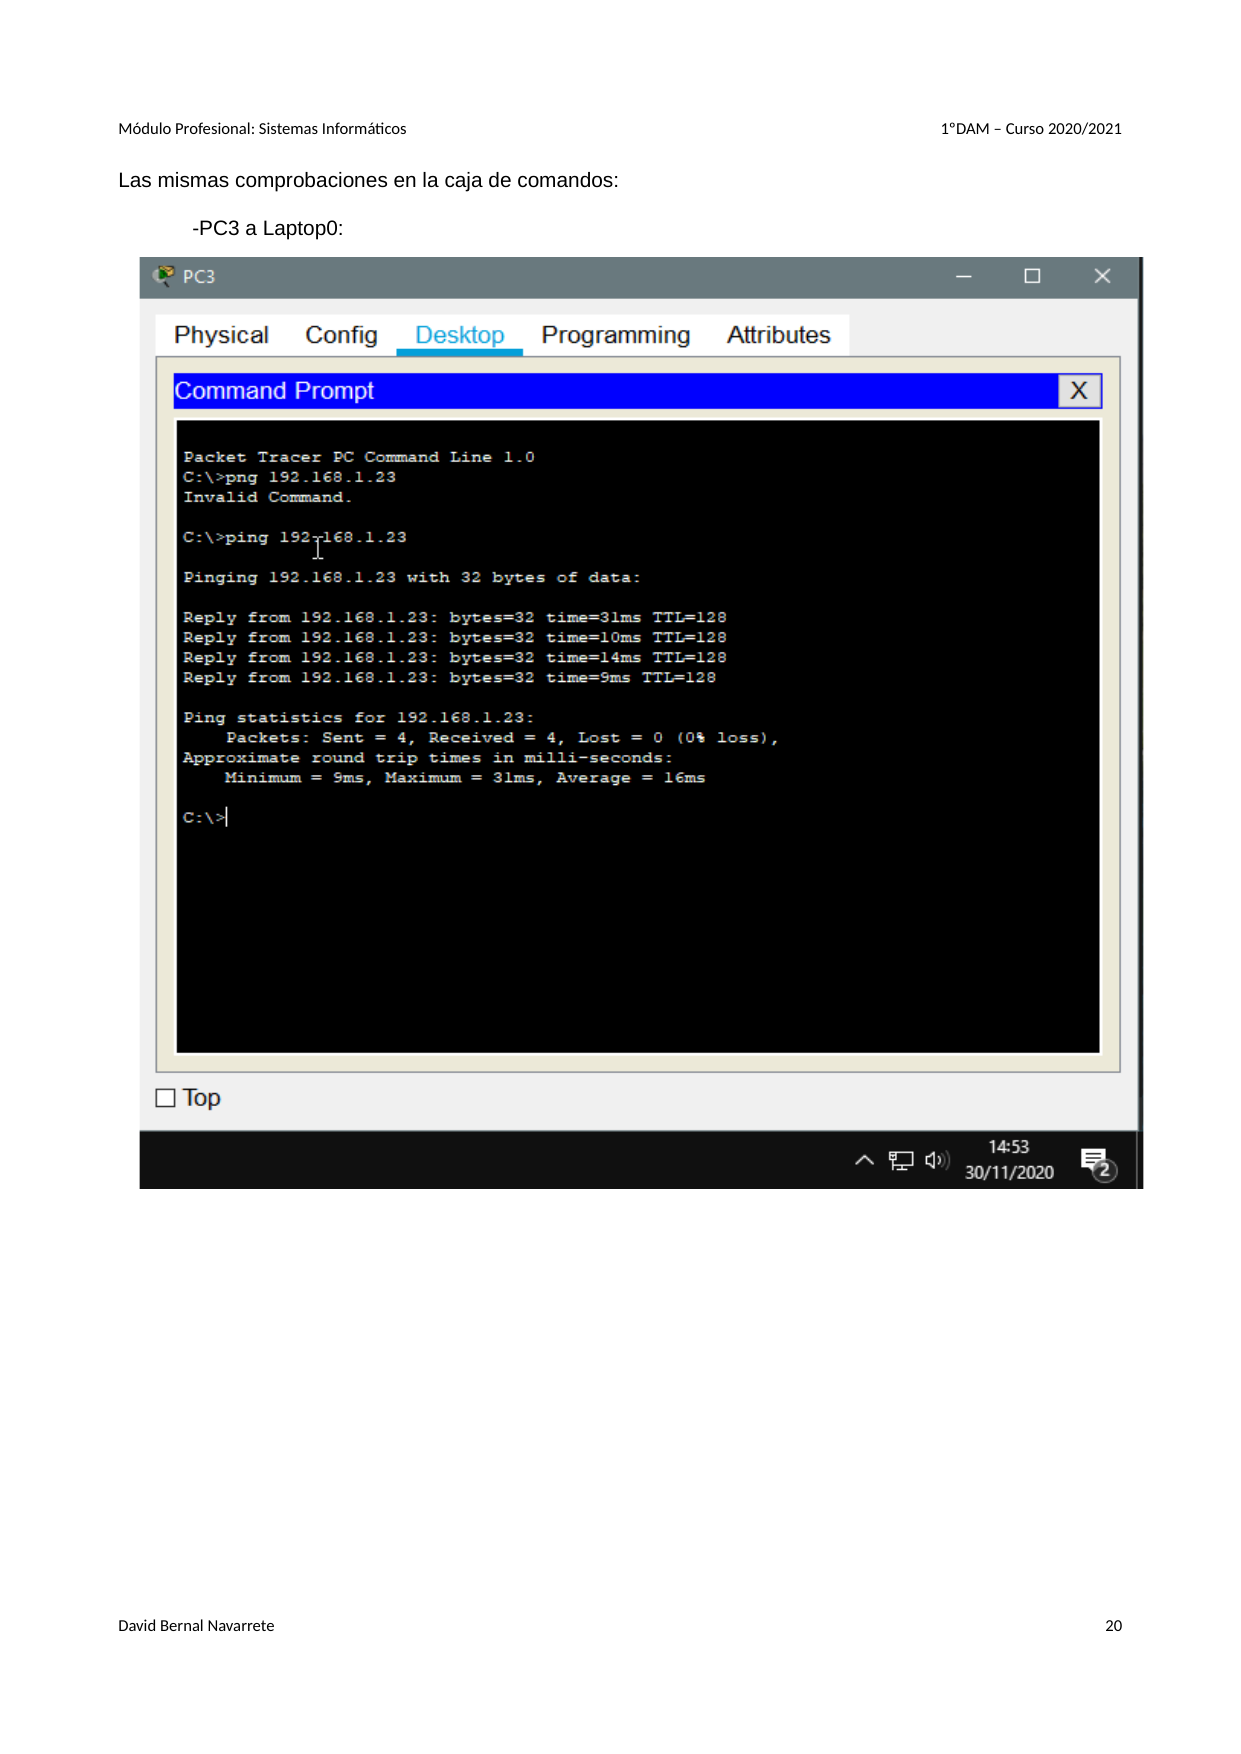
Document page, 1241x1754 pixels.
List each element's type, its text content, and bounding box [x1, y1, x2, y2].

picture [139, 257, 1144, 1189]
text Las mismas comprobaciones en la caja de comandos: [118, 168, 1122, 192]
text -PC3 a Laptop0: [118, 216, 1122, 240]
